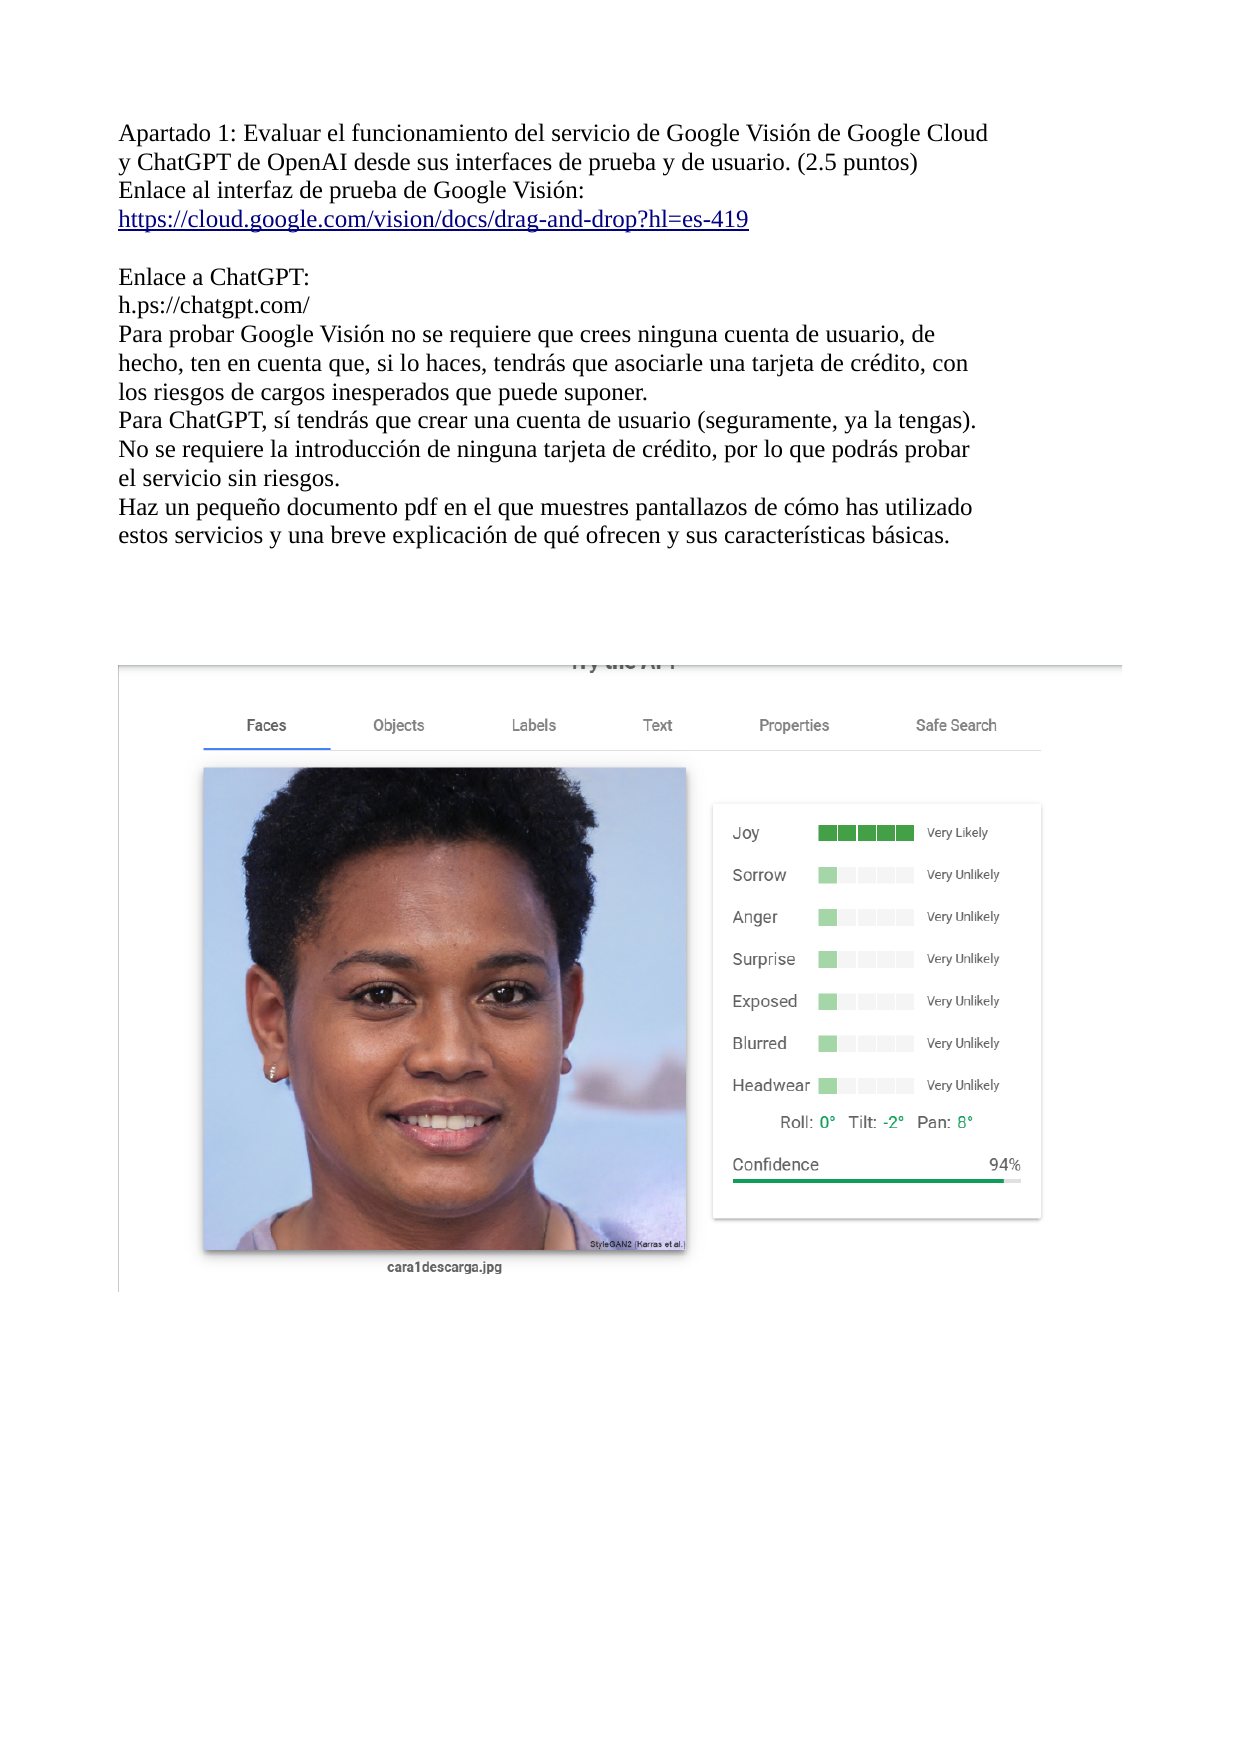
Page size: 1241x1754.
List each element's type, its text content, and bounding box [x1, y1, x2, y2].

text los riesgos de cargos inesperados que puede suponer. [118, 377, 1122, 406]
text Para probar Google Visión no se requiere que crees ninguna cuenta de usuario, de [118, 319, 1122, 348]
text Apartado 1: Evaluar el funcionamiento del servicio de Google Visión de Google Cloud [118, 118, 1122, 147]
picture [118, 664, 1123, 1292]
text Enlace al interfaz de prueba de Google Visión: [118, 176, 1122, 204]
text Enlace a ChatGPT: [118, 262, 1122, 291]
text h.ps://chatgpt.com/ [118, 291, 1122, 319]
text el servicio sin riesgos. [118, 463, 1122, 492]
text Haz un pequeño documento pdf en el que muestres pantallazos de cómo has utilizado [118, 492, 1122, 521]
text No se requiere la introducción de ninguna tarjeta de crédito, por lo que podrás probar [118, 434, 1122, 463]
text https://cloud.google.com/vision/docs/drag-and-drop?hl=es-419 [118, 204, 1122, 233]
text Para ChatGPT, sí tendrás que crear una cuenta de usuario (seguramente, ya la tengas). [118, 406, 1122, 434]
text hecho, ten en cuenta que, si lo haces, tendrás que asociarle una tarjeta de crédito, con [118, 348, 1122, 377]
text y ChatGPT de OpenAI desde sus interfaces de prueba y de usuario. (2.5 puntos) [118, 147, 1122, 176]
text estos servicios y una breve explicación de qué ofrecen y sus características básicas. [118, 521, 1122, 549]
